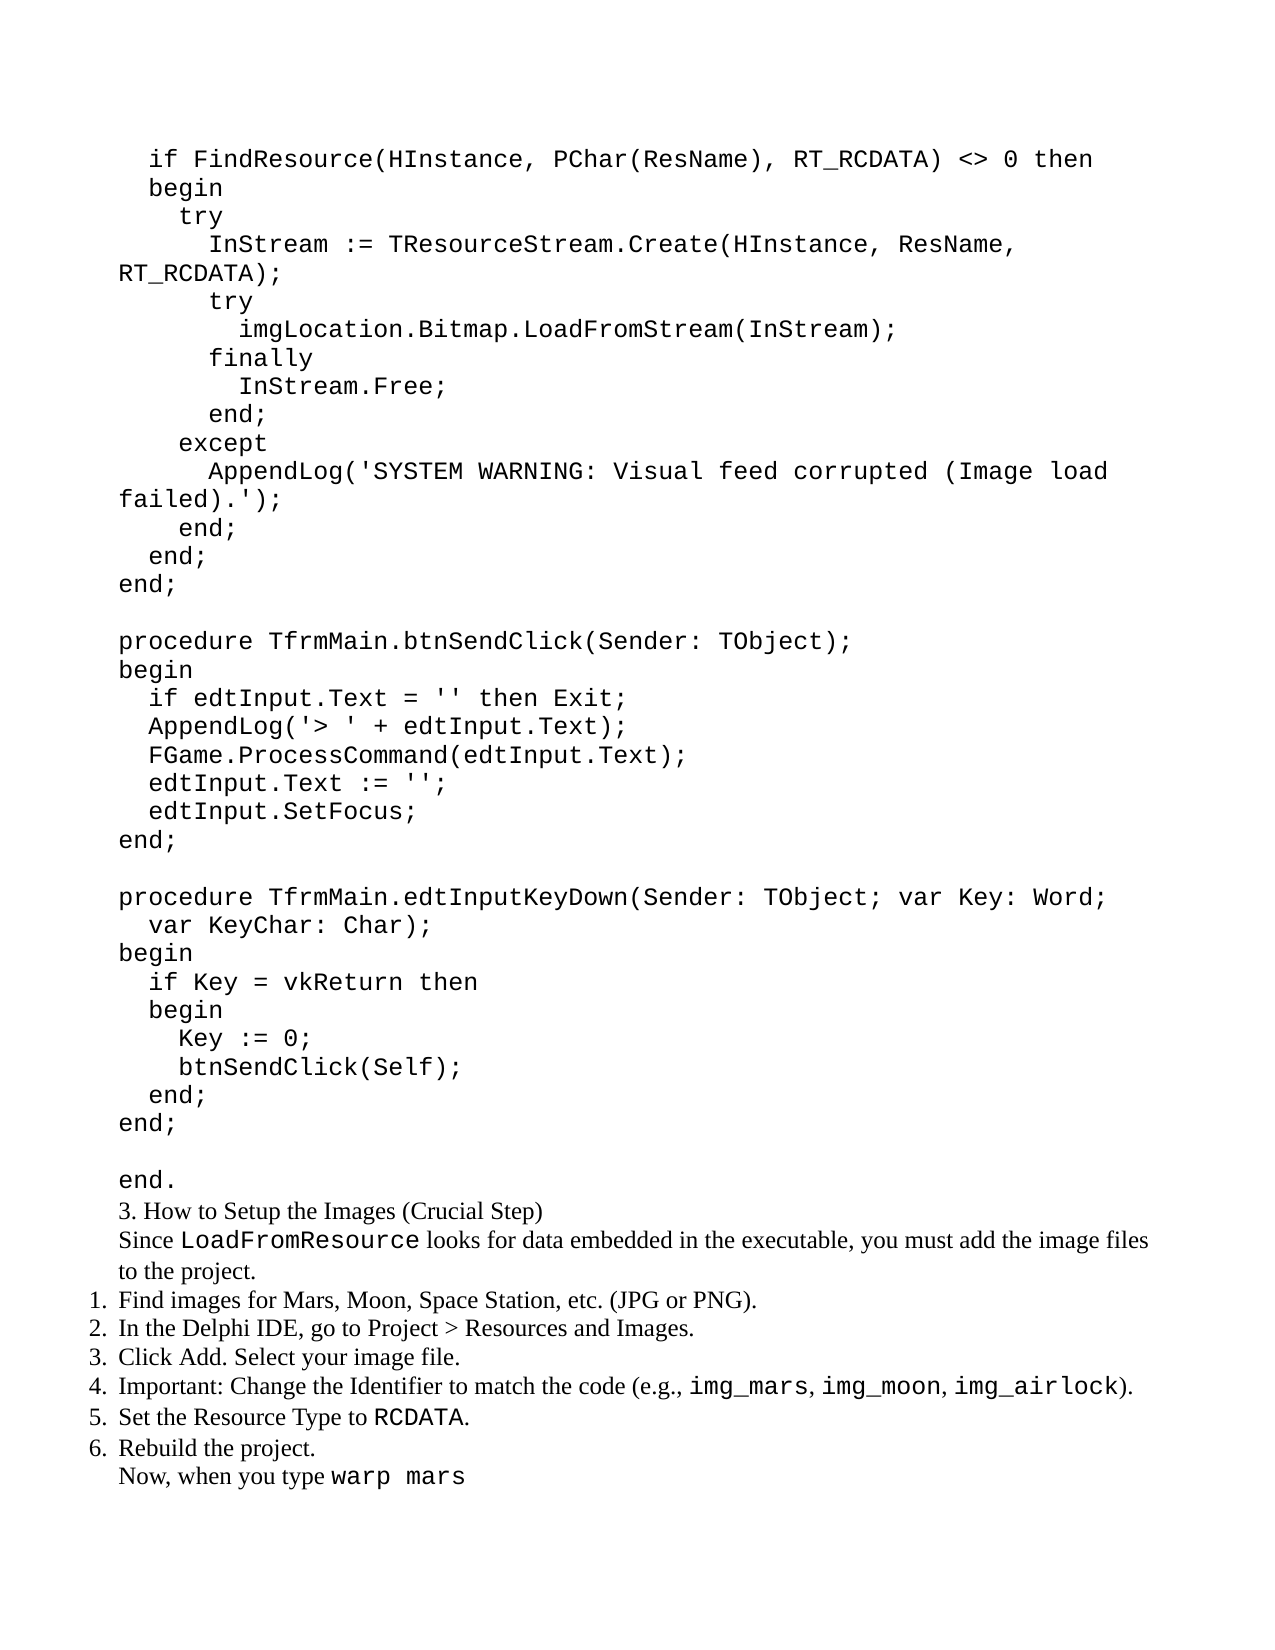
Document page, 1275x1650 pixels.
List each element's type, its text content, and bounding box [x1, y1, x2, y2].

text AppendLog('> ' + edtInput.Text); [118, 714, 1157, 742]
list Click Add. Select your image file. [118, 1342, 1157, 1371]
text Key := 0; [118, 1026, 1157, 1054]
text end; [118, 827, 1157, 856]
text end; [118, 1083, 1157, 1111]
text btnSendClick(Self); [118, 1054, 1157, 1083]
text end. [118, 1168, 1157, 1196]
text InStream := TResourceStream.Create(HInstance, ResName, RT_RCDATA); [118, 232, 1157, 288]
list Rebuild the project. [118, 1433, 1157, 1461]
text if Key = vkReturn then [118, 969, 1157, 998]
text imgLocation.Bitmap.LoadFromStream(InStream); [118, 317, 1157, 345]
list Important: Change the Identifier to match the code (e.g., img_mars, img_moon, img_airlock). [118, 1371, 1157, 1402]
text end; [118, 402, 1157, 430]
text AppendLog('SYSTEM WARNING: Visual feed corrupted (Image load failed).'); [118, 458, 1157, 515]
text begin [118, 657, 1157, 686]
text begin [118, 998, 1157, 1026]
text begin [118, 941, 1157, 969]
text if edtInput.Text = '' then Exit; [118, 686, 1157, 714]
text end; [118, 543, 1157, 572]
text procedure TfrmMain.btnSendClick(Sender: TObject); [118, 629, 1157, 657]
list In the Delphi IDE, go to Project > Resources and Images. [118, 1313, 1157, 1342]
text except [118, 430, 1157, 458]
text try [118, 288, 1157, 317]
text end; [118, 1111, 1157, 1139]
text begin [118, 175, 1157, 203]
text InStream.Free; [118, 373, 1157, 402]
list Set the Resource Type to RCDATA. [118, 1402, 1157, 1433]
text edtInput.SetFocus; [118, 799, 1157, 827]
text finally [118, 345, 1157, 373]
text FGame.ProcessCommand(edtInput.Text); [118, 742, 1157, 771]
text end; [118, 572, 1157, 600]
text procedure TfrmMain.edtInputKeyDown(Sender: TObject; var Key: Word; [118, 884, 1157, 913]
text Since LoadFromResource looks for data embedded in the executable, you must add the image files to the project. [118, 1225, 1157, 1285]
text end; [118, 515, 1157, 543]
text Now, when you type warp mars [118, 1461, 1157, 1492]
text edtInput.Text := ''; [118, 771, 1157, 799]
list Find images for Mars, Moon, Space Station, etc. (JPG or PNG). [118, 1285, 1157, 1313]
text try [118, 203, 1157, 232]
text 3. How to Setup the Images (Crucial Step) [118, 1196, 1157, 1225]
text if FindResource(HInstance, PChar(ResName), RT_RCDATA) <> 0 then [118, 147, 1157, 175]
text var KeyChar: Char); [118, 913, 1157, 941]
